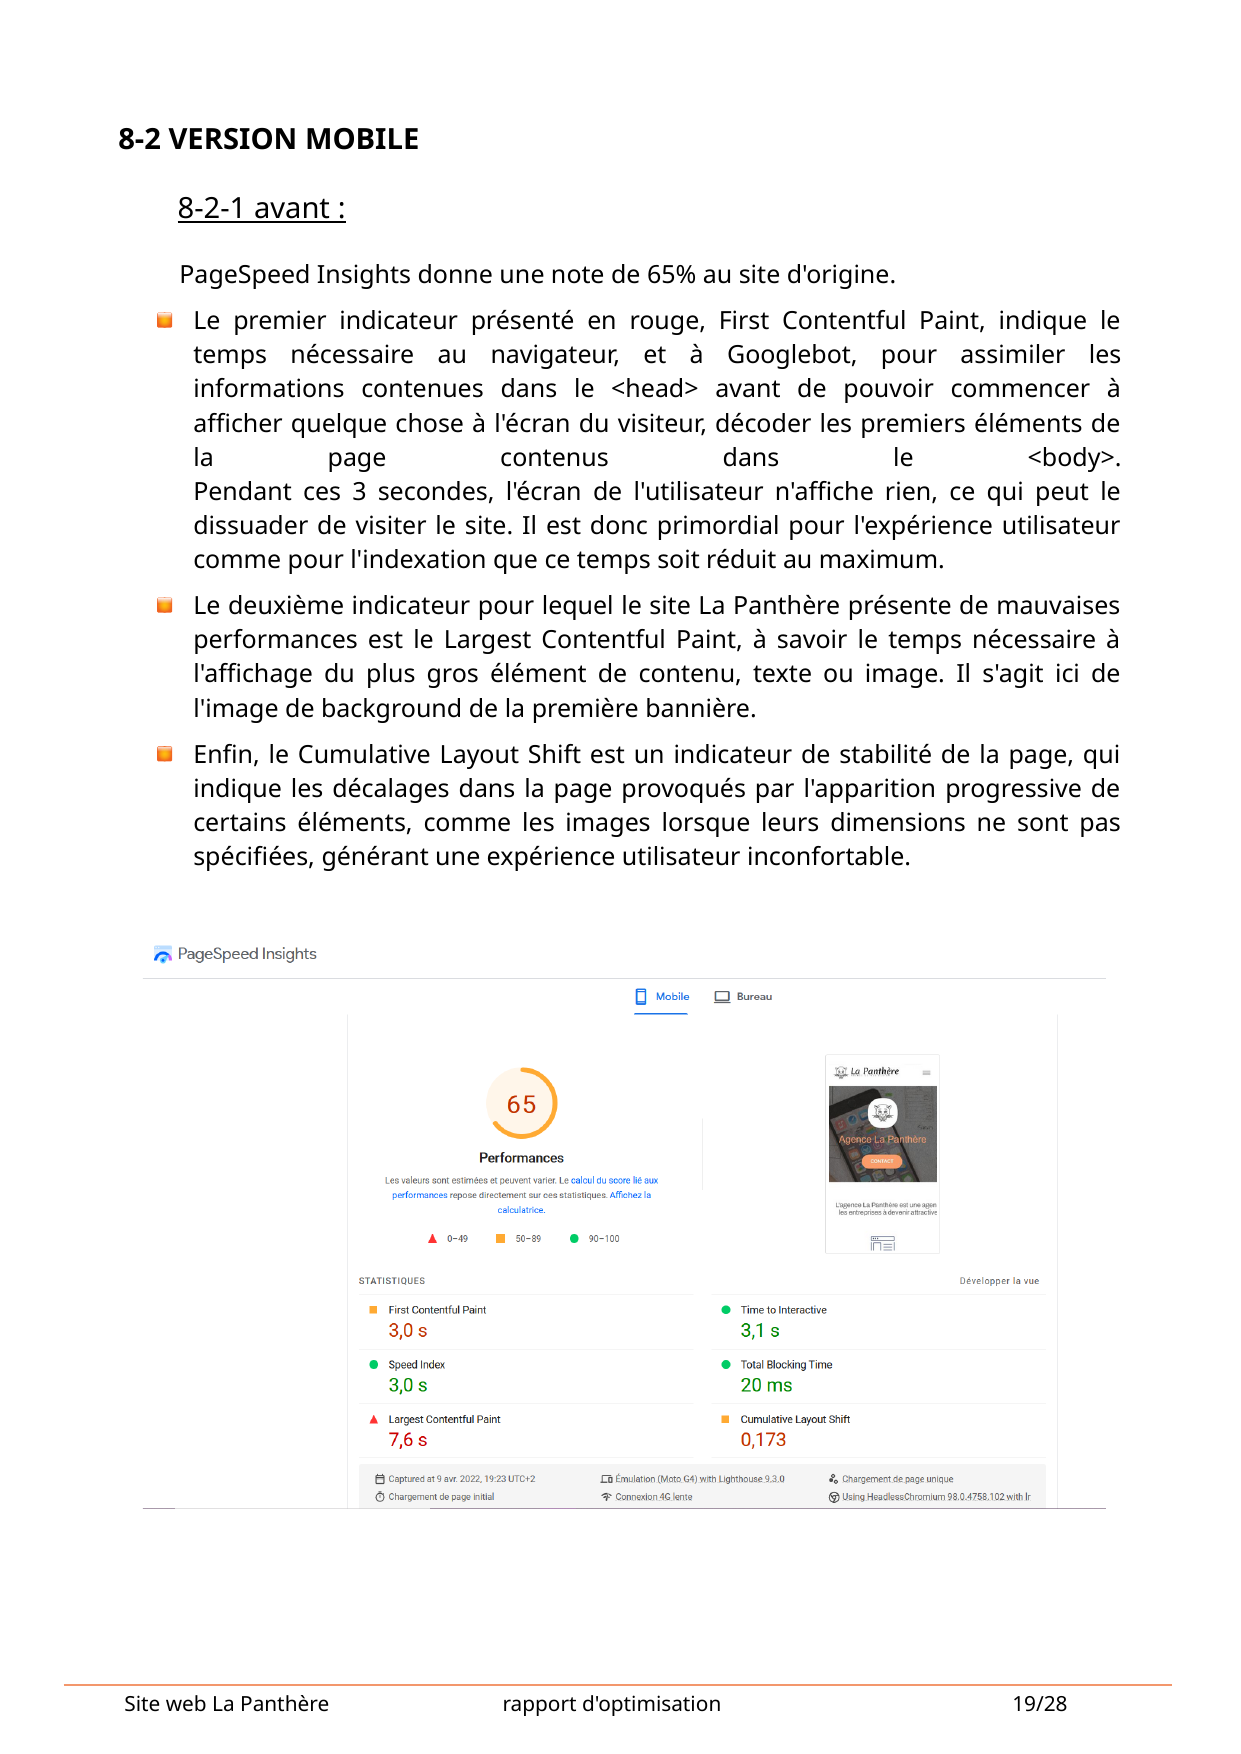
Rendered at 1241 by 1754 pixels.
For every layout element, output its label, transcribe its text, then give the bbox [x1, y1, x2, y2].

list Le deuxième indicateur pour lequel le site La Panthère présente de mauvaises performances est le Largest Contentful Paint, à savoir le temps nécessaire à l'affichage du plus gros élément de contenu, texte ou image. Il s'agit ici de l'image de background de la première bannière. [156, 588, 1122, 724]
picture [142, 932, 1106, 1509]
text 8-2 VERSION MOBILE [118, 118, 1122, 158]
list Enfin, le Cumulative Layout Shift est un indicateur de stabilité de la page, qui indique les décalages dans la page provoqués par l'apparition progressive de certains éléments, comme les images lorsque leurs dimensions ne sont pas spécifiées, générant une expérience utilisateur inconfortable. [156, 737, 1122, 873]
text PageSpeed Insights donne une note de 65% au site d'origine. [179, 256, 1122, 291]
list Le premier indicateur présenté en rouge, First Contentful Paint, indique le temps nécessaire au navigateur, et à Googlebot, pour assimiler les informations contenues dans le <head> avant de pouvoir commencer à afficher quelque chose à l'écran du visiteur, décoder les premiers éléments de la page contenus dans le <body>. Pendant ces 3 secondes, l'écran de l'utilisateur n'affiche rien, ce qui peut le dissuader de visiter le site. Il est donc primordial pour l'expérience utilisateur comme pour l'indexation que ce temps soit réduit au maximum. [156, 303, 1122, 576]
text 8-2-1 avant : [177, 187, 1122, 227]
